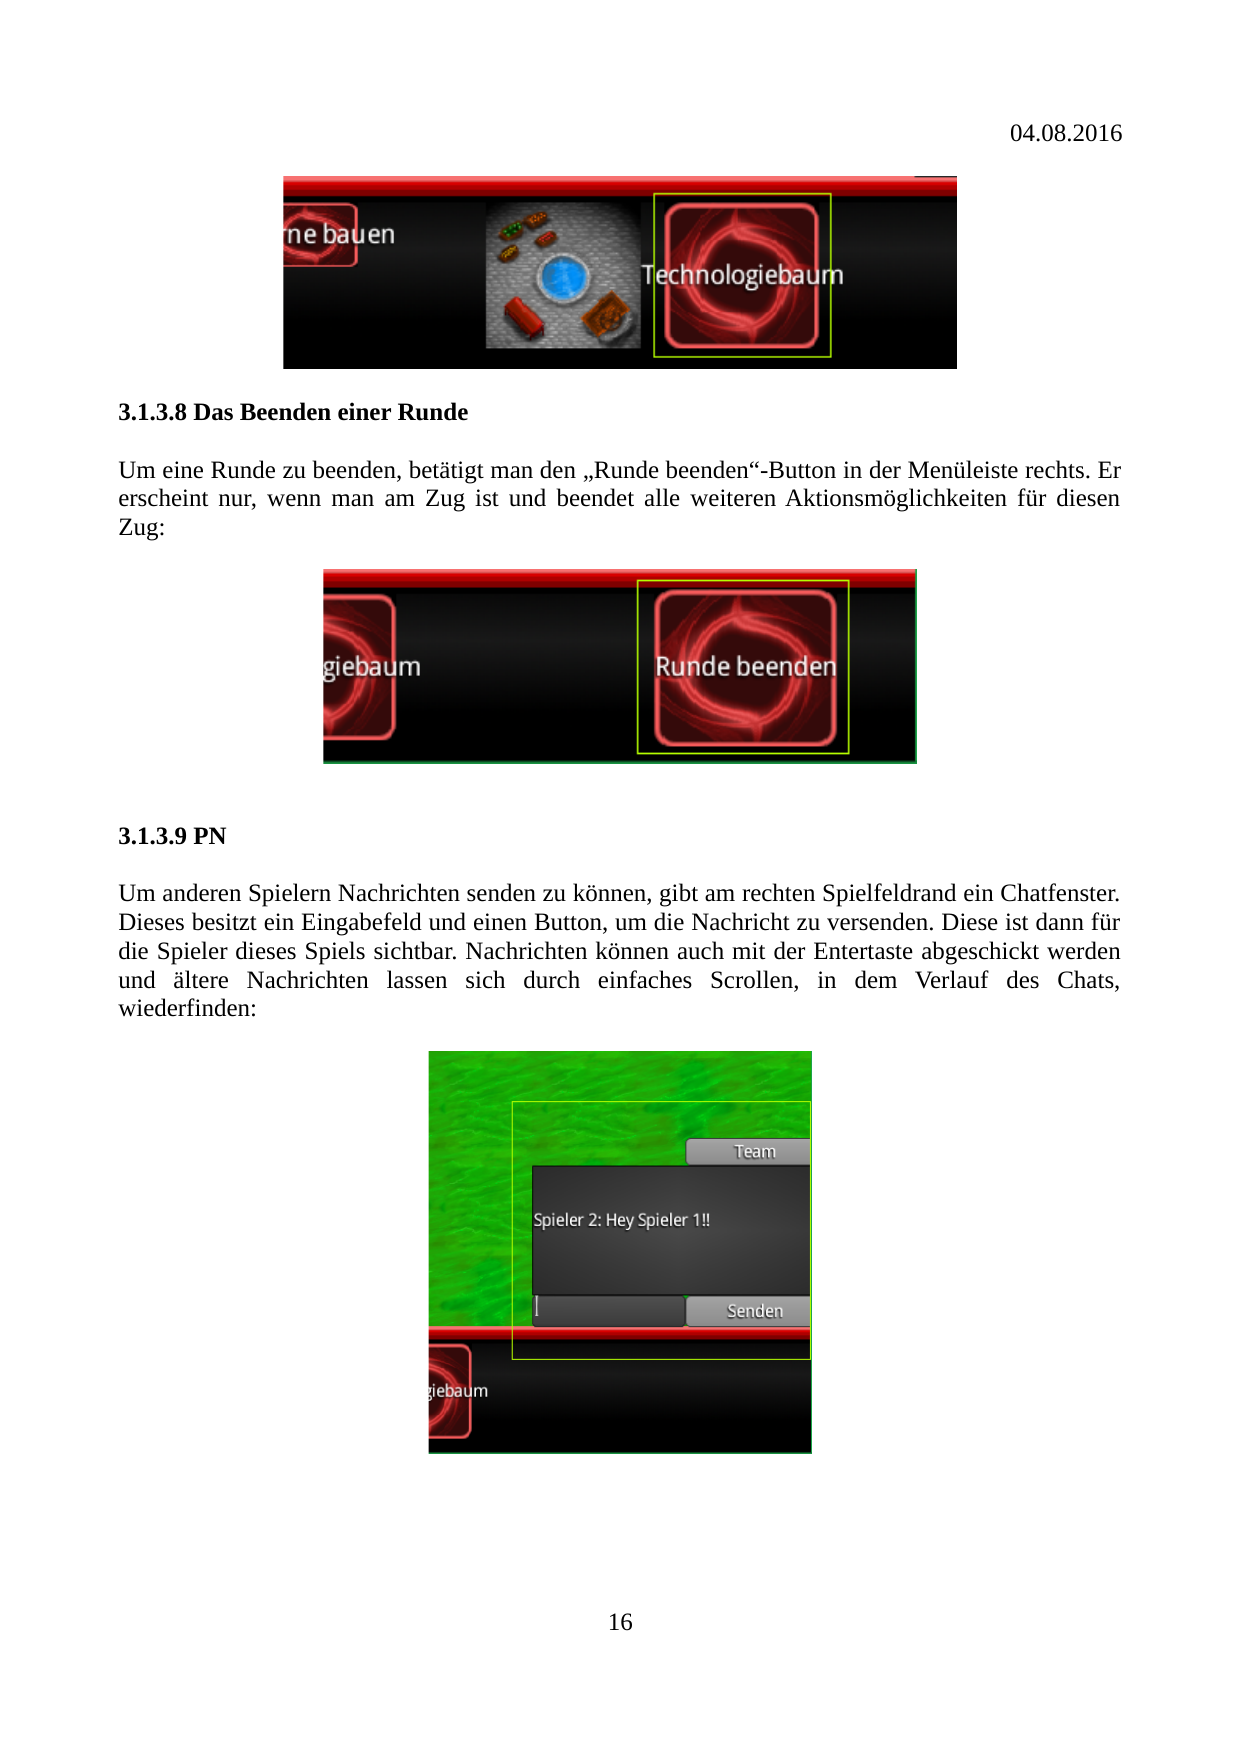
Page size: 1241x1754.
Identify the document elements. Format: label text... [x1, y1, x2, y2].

picture [283, 176, 957, 369]
picture [323, 569, 917, 764]
text 3.1.3.9 PN [118, 821, 1122, 850]
picture [428, 1051, 812, 1454]
text Um anderen Spielern Nachrichten senden zu können, gibt am rechten Spielfeldrand ein Chatfenster. Dieses besitzt ein Eingabefeld und einen Button, um die Nachricht zu versenden. Diese ist dann für die Spieler dieses Spiels sichtbar. Nachrichten können auch mit der Entertaste abgeschickt werden und ältere Nachrichten lassen sich durch einfaches Scrollen, in dem Verlauf des Chats, wiederfinden: [118, 878, 1122, 1022]
text Um eine Runde zu beenden, betätigt man den „Runde beenden“-Button in der Menüleiste rechts. Er erscheint nur, wenn man am Zug ist und beendet alle weiteren Aktionsmöglichkeiten für diesen Zug: [118, 455, 1122, 541]
text 3.1.3.8 Das Beenden einer Runde [118, 397, 1122, 426]
